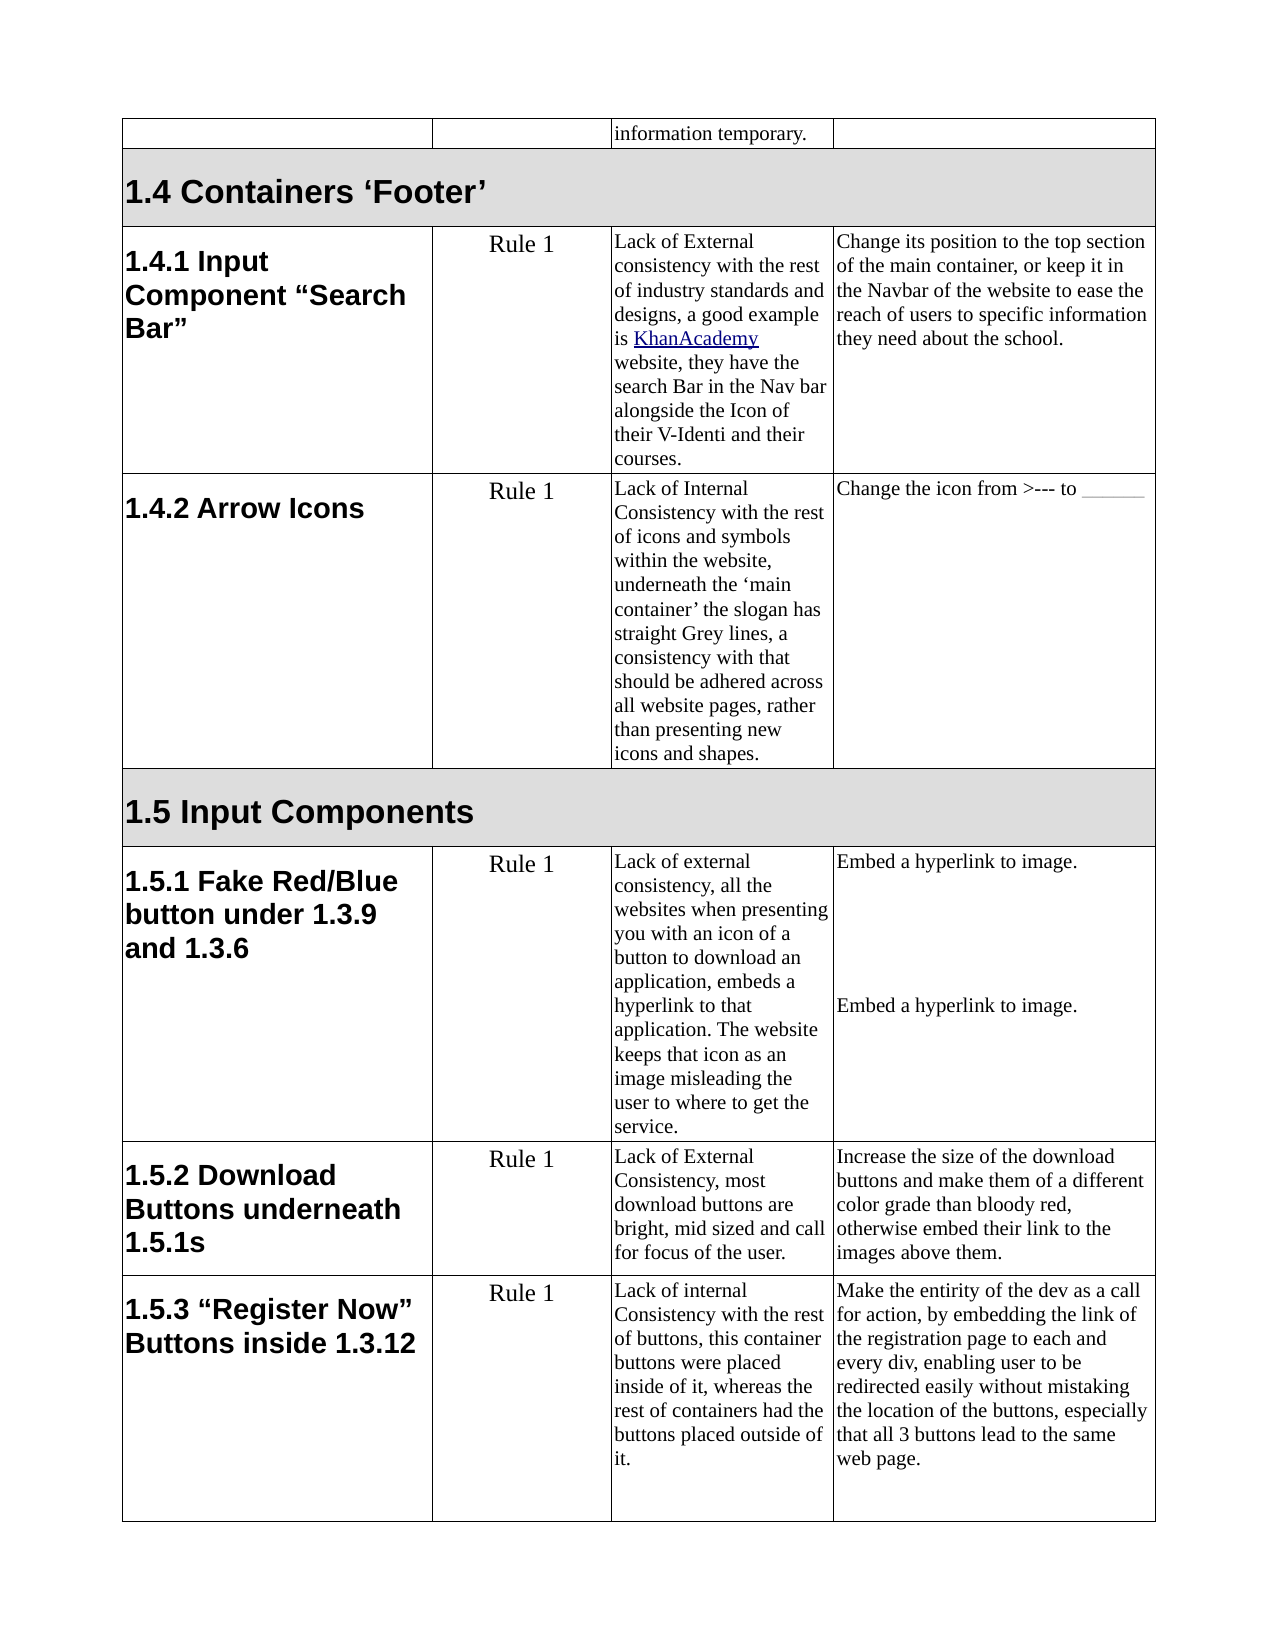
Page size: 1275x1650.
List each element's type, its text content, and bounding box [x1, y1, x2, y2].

table_cell Rule 1 [433, 227, 611, 473]
table_cell Lack of External consistency with the rest of industry standards and designs, a good example is KhanAcademy website, they have the search Bar in the Nav bar alongside the Icon of their V-Identi and their courses. [612, 227, 833, 473]
table_cell Lack of External Consistency, most download buttons are bright, mid sized and call for focus of the user. [612, 1142, 833, 1274]
table_cell 1.5.1 Fake Red/Blue button under 1.3.9 and 1.3.6 [123, 847, 432, 1141]
table_cell 1.5.2 Download Buttons underneath 1.5.1s [123, 1142, 432, 1274]
table_cell 1.5.3 “Register Now” Buttons inside 1.3.12 [123, 1276, 432, 1521]
table_cell Rule 1 [433, 474, 611, 768]
table_cell [834, 119, 1155, 148]
table_cell information temporary. [612, 119, 833, 148]
table_cell Increase the size of the download buttons and make them of a different color grade than bloody red, otherwise embed their link to the images above them. [834, 1142, 1155, 1274]
table_cell Change the icon from >--- to ______ [834, 474, 1155, 768]
table_cell Lack of external consistency, all the websites when presenting you with an icon of a button to download an application, embeds a hyperlink to that application. The website keeps that icon as an image misleading the user to where to get the service. [612, 847, 833, 1141]
table_cell 1.4 Containers ‘Footer’ [123, 149, 1155, 226]
table_cell 1.5 Input Components [123, 769, 1155, 846]
table_cell Rule 1 [433, 1142, 611, 1274]
table_cell Lack of internal Consistency with the rest of buttons, this container buttons were placed inside of it, whereas the rest of containers had the buttons placed outside of it. [612, 1276, 833, 1521]
table_cell Rule 1 [433, 1276, 611, 1521]
table_cell Lack of Internal Consistency with the rest of icons and symbols within the website, underneath the ‘main container’ the slogan has straight Grey lines, a consistency with that should be adhered across all website pages, rather than presenting new icons and shapes. [612, 474, 833, 768]
table_cell Rule 1 [433, 847, 611, 1141]
table_cell 1.4.1 Input Component “Search Bar” [123, 227, 432, 473]
table_cell [433, 119, 611, 148]
table_cell [123, 119, 432, 148]
table_cell Embed a hyperlink to image. Embed a hyperlink to image. [834, 847, 1155, 1141]
table_cell Change its position to the top section of the main container, or keep it in the Navbar of the website to ease the reach of users to specific information they need about the school. [834, 227, 1155, 473]
table_cell 1.4.2 Arrow Icons [123, 474, 432, 768]
table_cell Make the entirity of the dev as a call for action, by embedding the link of the registration page to each and every div, enabling user to be redirected easily without mistaking the location of the buttons, especially that all 3 buttons lead to the same web page. [834, 1276, 1155, 1521]
